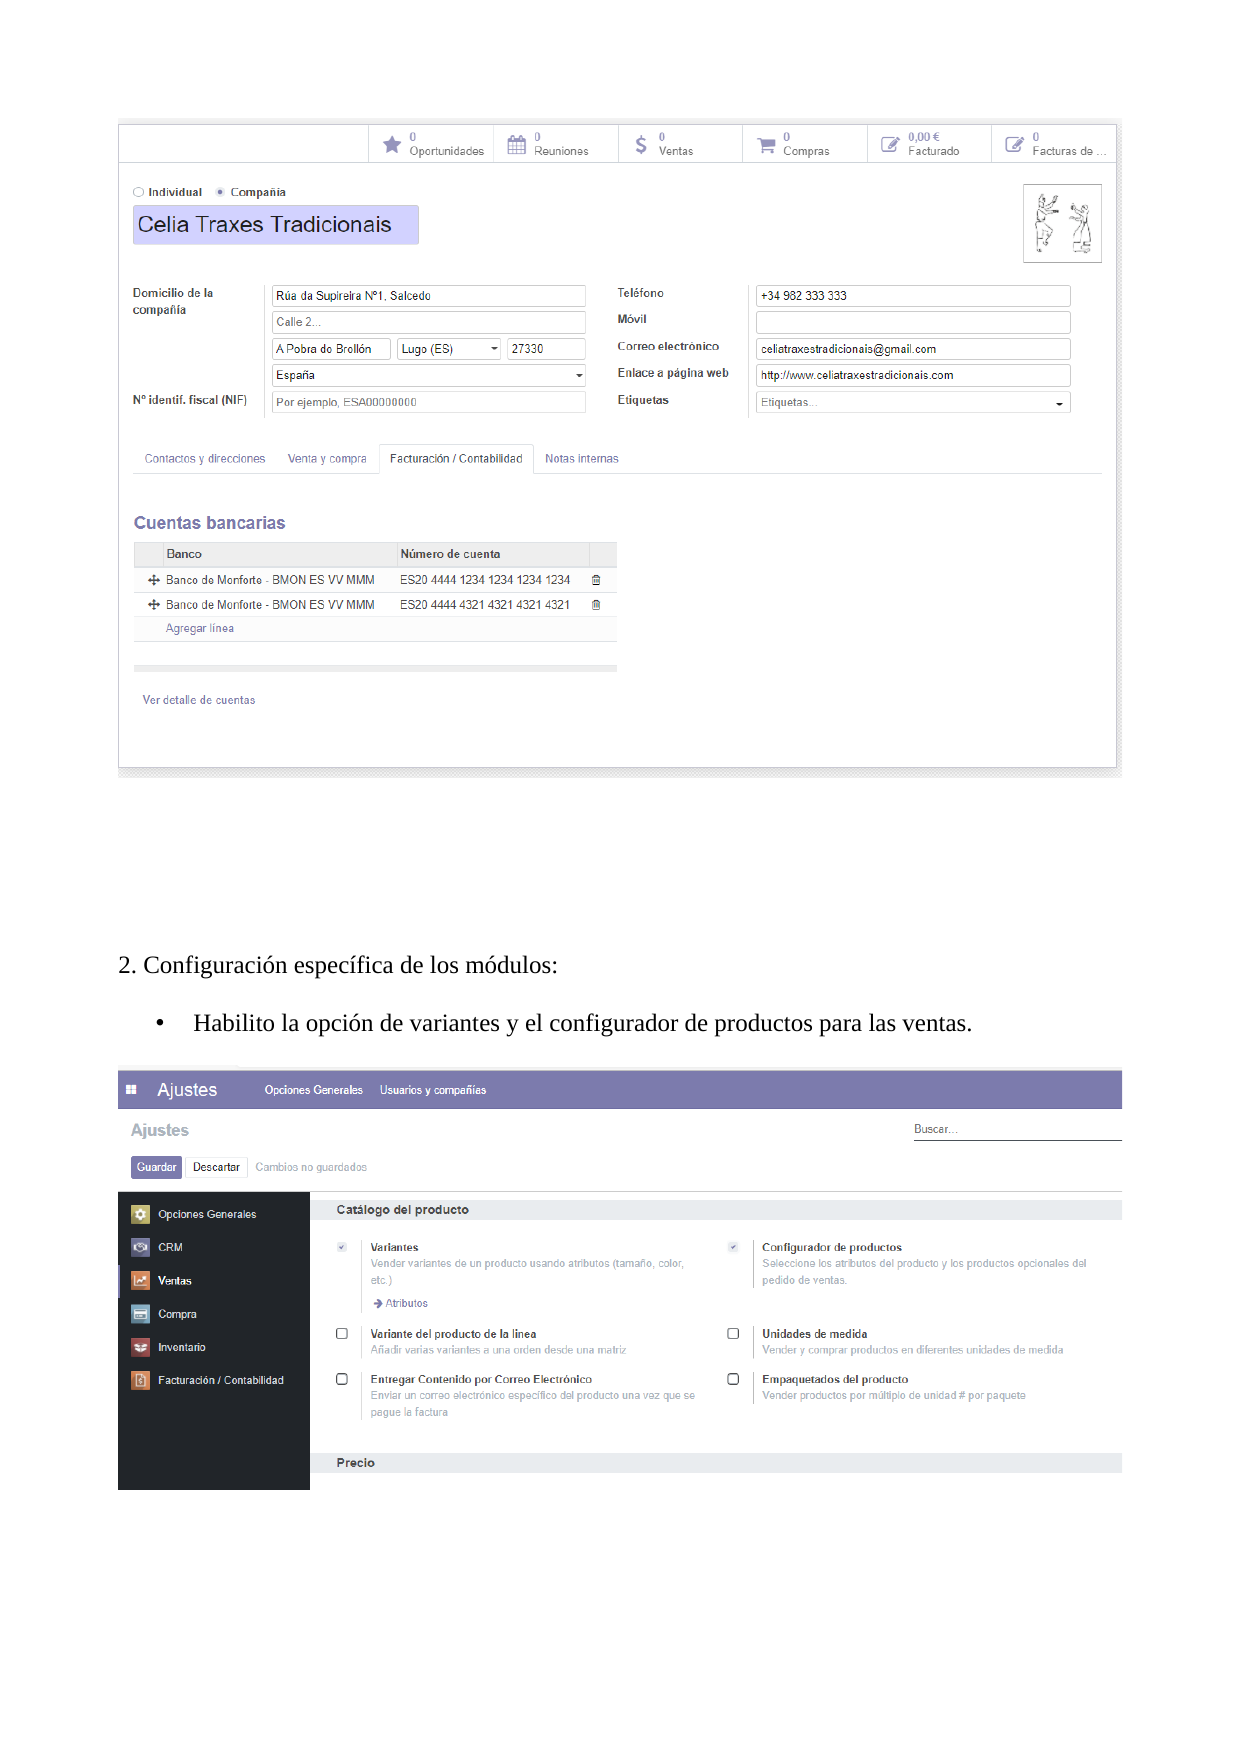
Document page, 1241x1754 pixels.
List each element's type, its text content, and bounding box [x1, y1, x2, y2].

list Habilito la opción de variantes y el configurador de productos para las ventas. [156, 1008, 1122, 1037]
picture [118, 118, 1123, 778]
text 2. Configuración específica de los módulos: [118, 951, 1122, 979]
picture [118, 1065, 1123, 1490]
